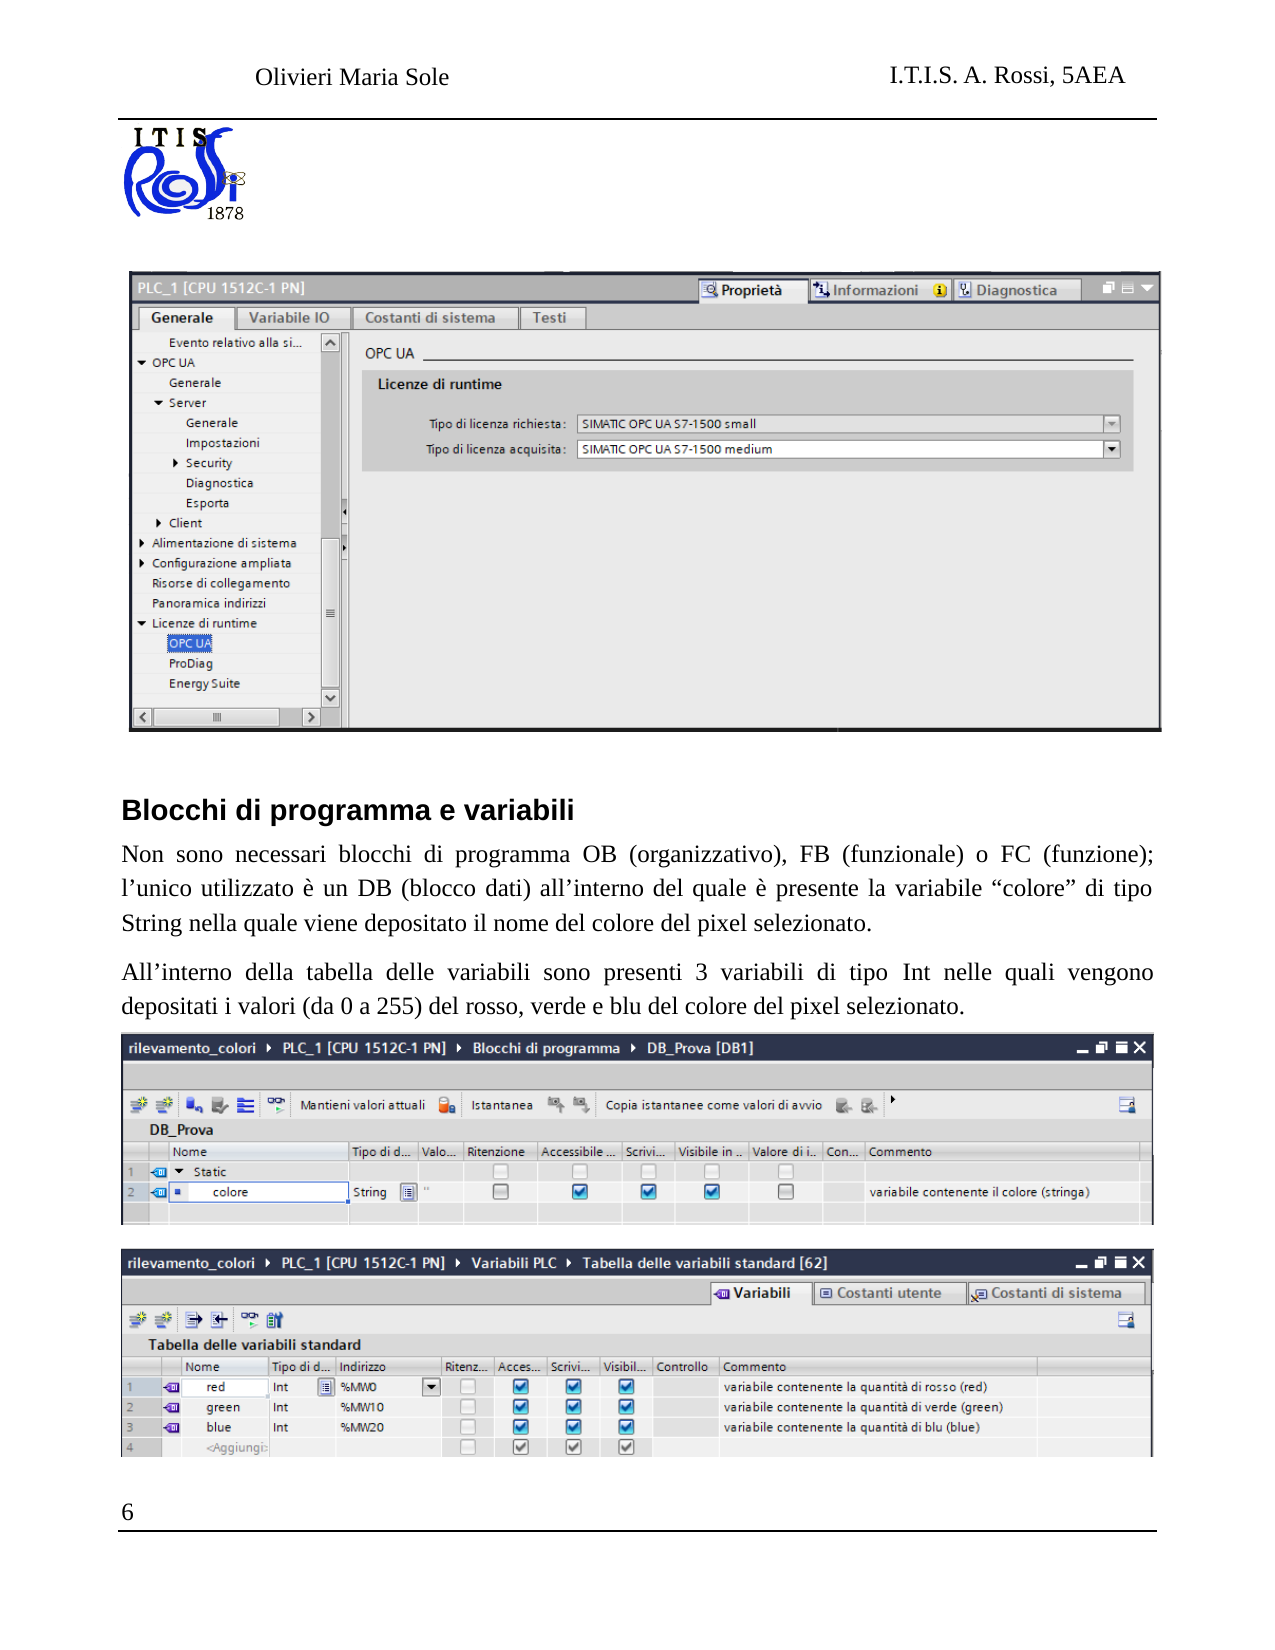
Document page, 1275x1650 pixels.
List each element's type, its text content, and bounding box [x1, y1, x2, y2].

picture [121, 1248, 1154, 1457]
picture [121, 123, 249, 225]
text All’interno della tabella delle variabili sono presenti 3 variabili di tipo Int nelle quali vengono depositati i valori (da 0 a 255) del rosso, verde e blu del colore del pixel selezionato. [121, 957, 1154, 1020]
text Non sono necessari blocchi di programma OB (organizzativo), FB (funzionale) o FC (funzione); l’unico utilizzato è un DB (blocco dati) all’interno del quale è presente la variabile “colore” di tipo String nella quale viene depositato il nome del colore del pixel selezionato. [121, 839, 1154, 936]
picture [121, 1032, 1154, 1225]
picture [128, 271, 1162, 732]
subtitle Blocchi di programma e variabili [121, 792, 1154, 826]
